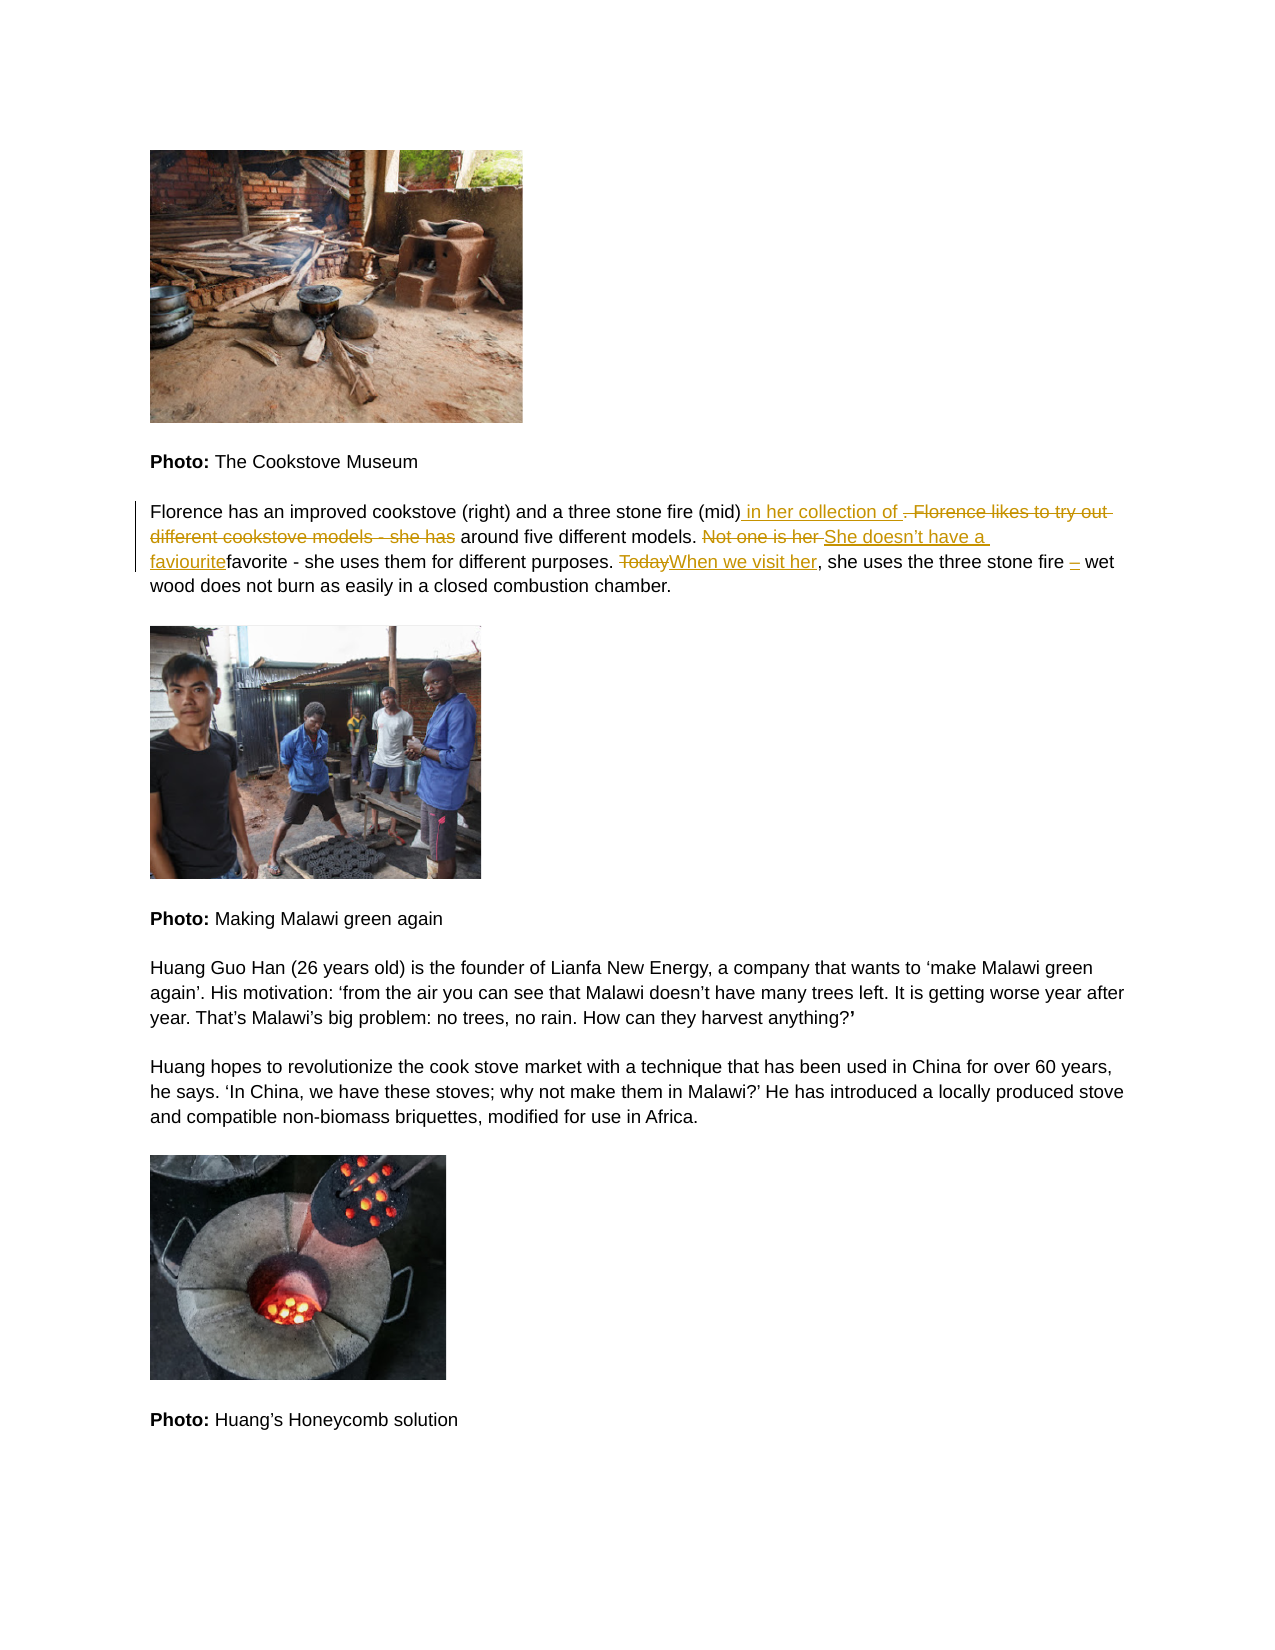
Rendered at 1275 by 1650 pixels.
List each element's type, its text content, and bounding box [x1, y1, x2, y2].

text Photo: Huang’s Honeycomb solution [150, 1408, 1125, 1430]
text Huang Guo Han (26 years old) is the founder of Lianfa New Energy, a company that wants to ‘make Malawi green again’. His motivation: ‘from the air you can see that Malawi doesn’t have many trees left. It is getting worse year after year. That’s Malawi’s big problem: no trees, no rain. How can they harvest anything?’ [150, 957, 1125, 1028]
text Photo: The Cookstove Museum [150, 451, 1125, 473]
picture [150, 150, 523, 423]
text Huang hopes to revolutionize the cook stove market with a technique that has been used in China for over 60 years, he says. ‘In China, we have these stoves; why not make them in Malawi?’ He has introduced a locally produced stove and compatible non-biomass briquettes, modified for use in Africa. [150, 1056, 1125, 1127]
text Photo: Making Malawi green again [150, 907, 1125, 929]
picture [150, 625, 482, 879]
text Florence has an improved cookstove (right) and a three stone fire (mid) in her collection of around five different models. She doesn’t have a faviouritefavorite - she uses them for different purposes. When we visit her, she uses the three stone fire – wet wood does not burn as easily in a closed combustion chamber. [150, 501, 1125, 597]
picture [150, 1155, 447, 1380]
